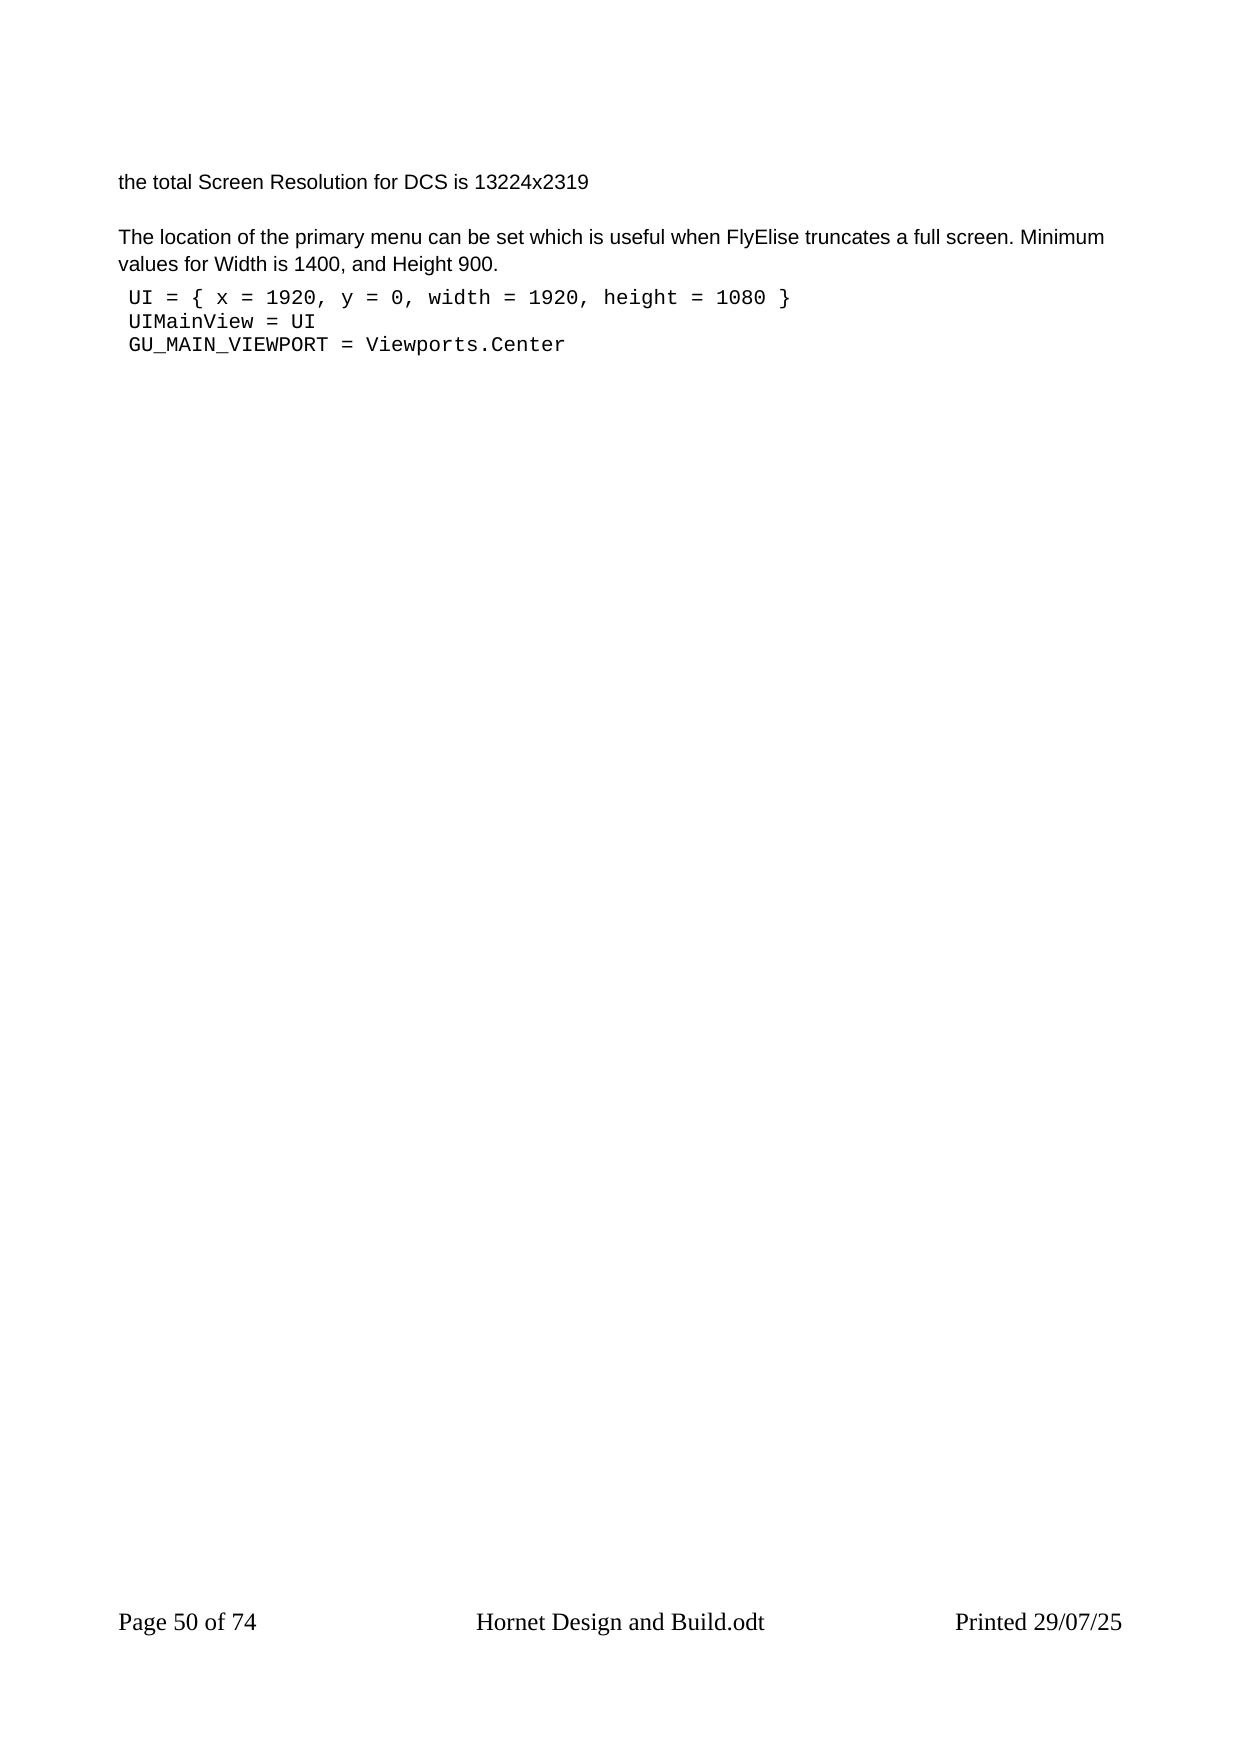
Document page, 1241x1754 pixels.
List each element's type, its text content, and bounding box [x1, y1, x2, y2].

table_cell [118, 118, 428, 142]
table_cell [428, 118, 1122, 142]
text The location of the primary menu can be set which is useful when FlyElise truncates a full screen. Minimum values for Width is 1400, and Height 900. [118, 224, 1122, 276]
text the total Screen Resolution for DCS is 13224x2319 [118, 169, 1122, 193]
